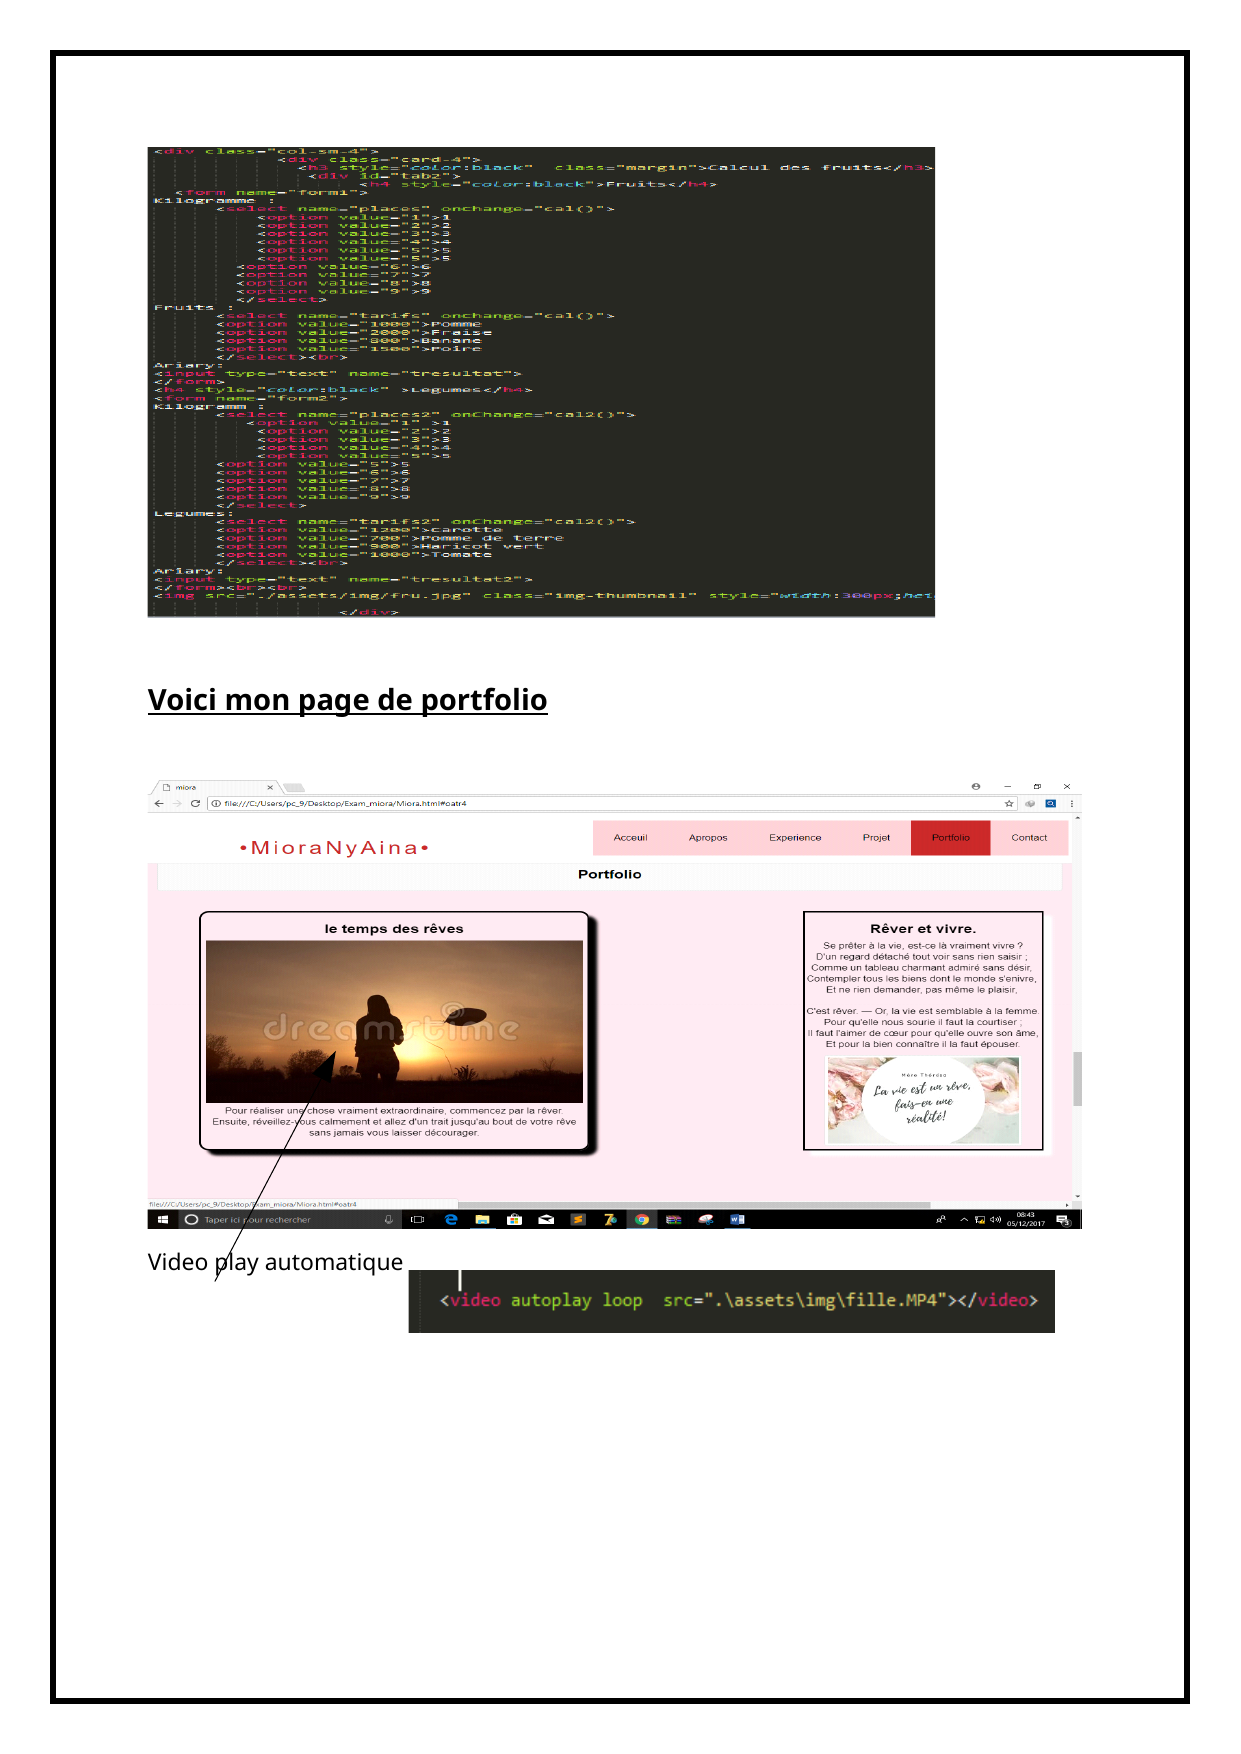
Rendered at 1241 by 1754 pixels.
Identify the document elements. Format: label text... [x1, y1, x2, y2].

text Video play automatique [148, 1246, 1093, 1332]
text Voici mon page de portfolio [148, 679, 1093, 719]
